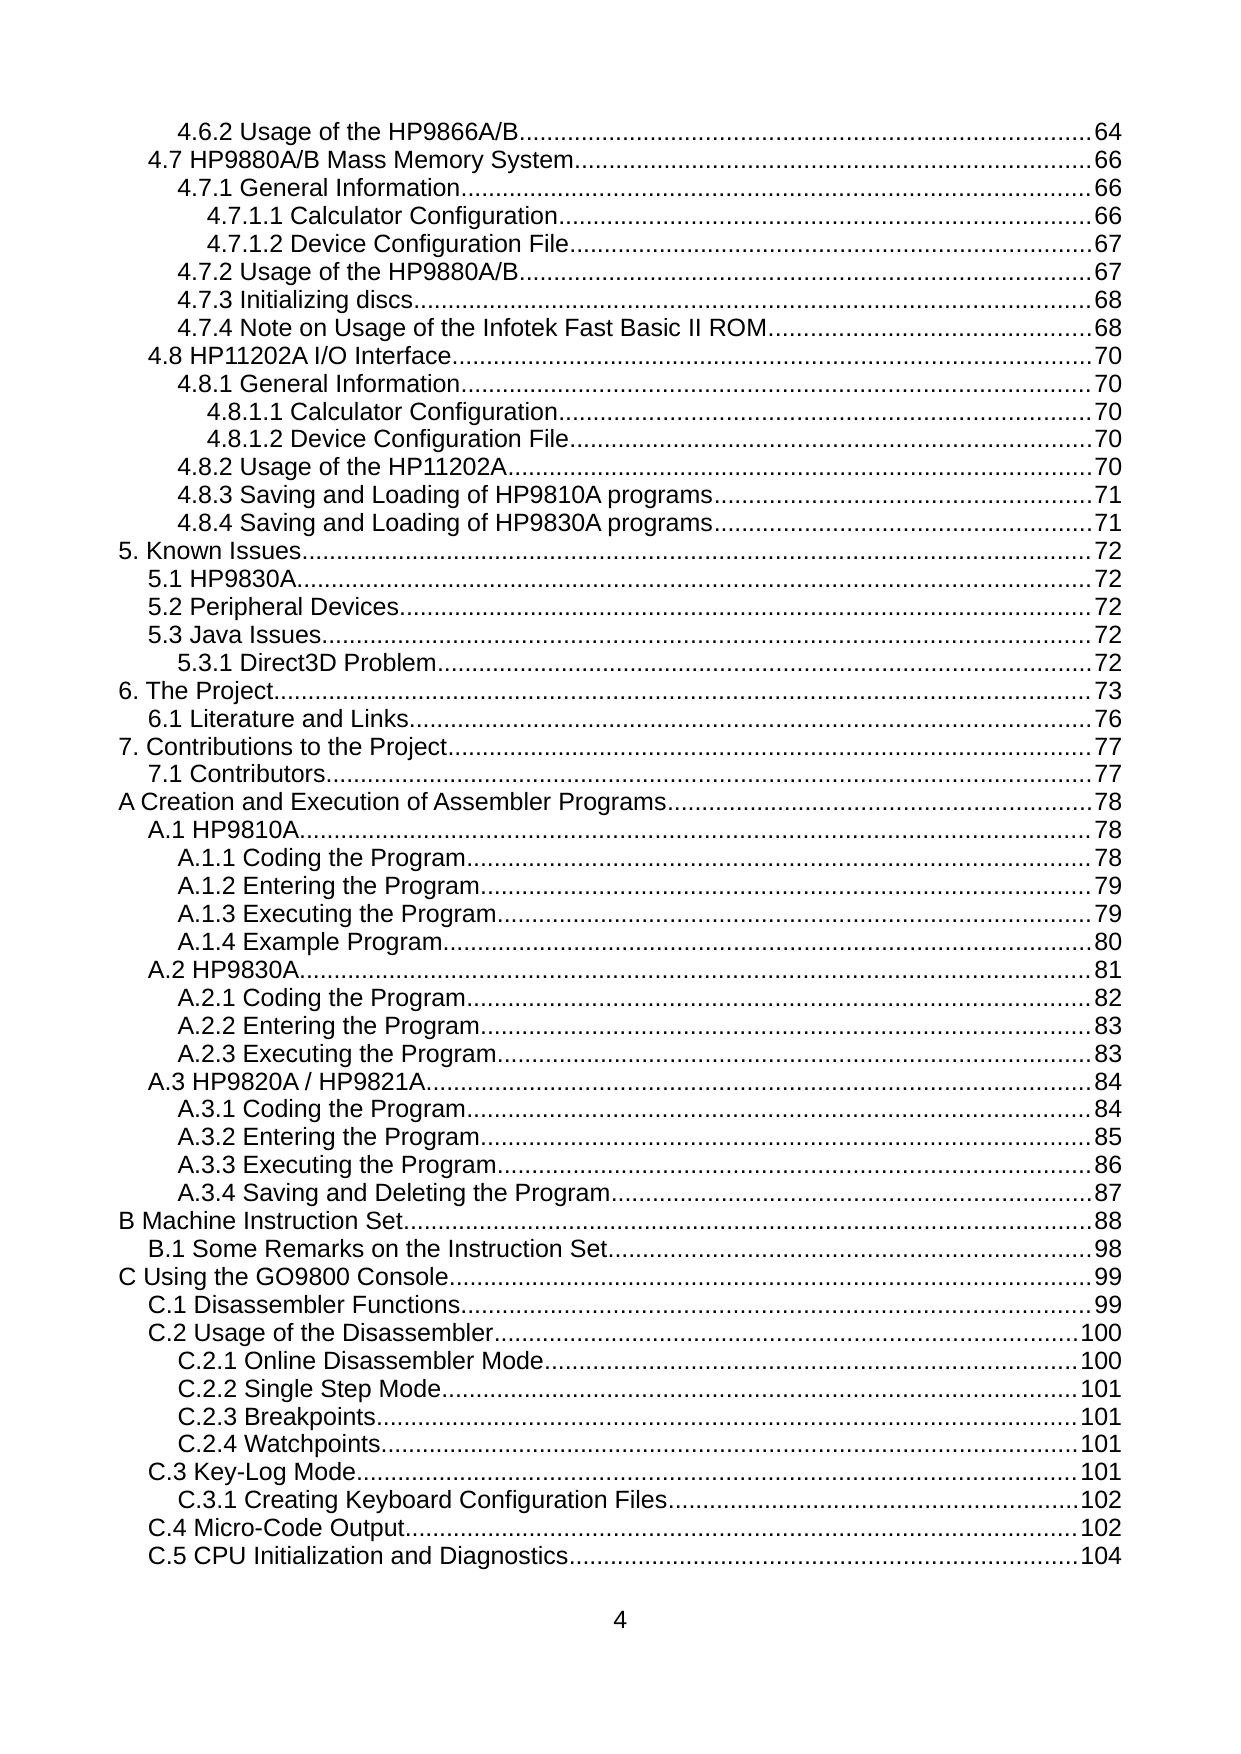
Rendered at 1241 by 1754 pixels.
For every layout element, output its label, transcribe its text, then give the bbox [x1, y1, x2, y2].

text 5.3 Java Issues 72 [148, 621, 1122, 648]
text 4.7.1.1 Calculator Configuration 66 [207, 202, 1122, 230]
text A.3.2 Entering the Program 85 [177, 1123, 1122, 1151]
text A.1.4 Example Program 80 [177, 928, 1122, 956]
text C Using the GO9800 Console 99 [118, 1263, 1122, 1291]
text 5.2 Peripheral Devices 72 [148, 593, 1122, 621]
text C.5 CPU Initialization and Diagnostics 104 [148, 1542, 1122, 1570]
text 4.8.1 General Information 70 [177, 369, 1122, 397]
text 4.7.3 Initializing discs 68 [177, 286, 1122, 313]
text A.2 HP9830A 81 [148, 956, 1122, 983]
text 6. The Project 73 [118, 676, 1122, 704]
text C.2.1 Online Disassembler Mode 100 [177, 1346, 1122, 1374]
text 4.7.4 Note on Usage of the Infotek Fast Basic II ROM 68 [177, 313, 1122, 341]
text 4.7.1.2 Device Configuration File 67 [207, 230, 1122, 258]
text 4.8.2 Usage of the HP11202A 70 [177, 453, 1122, 481]
text 4.7 HP9880A/B Mass Memory System 66 [148, 146, 1122, 174]
text 7. Contributions to the Project 77 [118, 732, 1122, 760]
text B.1 Some Remarks on the Instruction Set 98 [148, 1235, 1122, 1263]
text A.1 HP9810A 78 [148, 816, 1122, 844]
text B Machine Instruction Set 88 [118, 1207, 1122, 1235]
text A.2.1 Coding the Program 82 [177, 983, 1122, 1011]
text C.2.4 Watchpoints 101 [177, 1430, 1122, 1458]
text 4.8 HP11202A I/O Interface 70 [148, 341, 1122, 369]
text A.1.1 Coding the Program 78 [177, 844, 1122, 872]
text 5.1 HP9830A 72 [148, 565, 1122, 593]
text 4.7.2 Usage of the HP9880A/B 67 [177, 258, 1122, 286]
text C.2.2 Single Step Mode 101 [177, 1374, 1122, 1402]
text A.3.1 Coding the Program 84 [177, 1095, 1122, 1123]
text A.2.3 Executing the Program 83 [177, 1039, 1122, 1067]
text C.3.1 Creating Keyboard Configuration Files 102 [177, 1486, 1122, 1514]
text 5.3.1 Direct3D Problem 72 [177, 648, 1122, 676]
text C.3 Key-Log Mode 101 [148, 1458, 1122, 1486]
text A.3 HP9820A / HP9821A 84 [148, 1067, 1122, 1095]
text A.2.2 Entering the Program 83 [177, 1011, 1122, 1039]
text 4.7.1 General Information 66 [177, 174, 1122, 202]
text A.1.2 Entering the Program 79 [177, 872, 1122, 900]
text A.3.3 Executing the Program 86 [177, 1151, 1122, 1179]
text A Creation and Execution of Assembler Programs 78 [118, 788, 1122, 816]
text 4.8.3 Saving and Loading of HP9810A programs 71 [177, 481, 1122, 509]
text C.2.3 Breakpoints 101 [177, 1402, 1122, 1430]
text 6.1 Literature and Links 76 [148, 704, 1122, 732]
text 4.8.1.1 Calculator Configuration 70 [207, 397, 1122, 425]
text C.1 Disassembler Functions 99 [148, 1291, 1122, 1318]
text A.1.3 Executing the Program 79 [177, 900, 1122, 928]
text 4.6.2 Usage of the HP9866A/B 64 [177, 118, 1122, 146]
text 4.8.4 Saving and Loading of HP9830A programs 71 [177, 509, 1122, 537]
text C.2 Usage of the Disassembler 100 [148, 1318, 1122, 1346]
text 7.1 Contributors 77 [148, 760, 1122, 788]
text 4.8.1.2 Device Configuration File 70 [207, 425, 1122, 453]
text A.3.4 Saving and Deleting the Program 87 [177, 1179, 1122, 1207]
text C.4 Micro-Code Output 102 [148, 1514, 1122, 1542]
text 5. Known Issues 72 [118, 537, 1122, 565]
